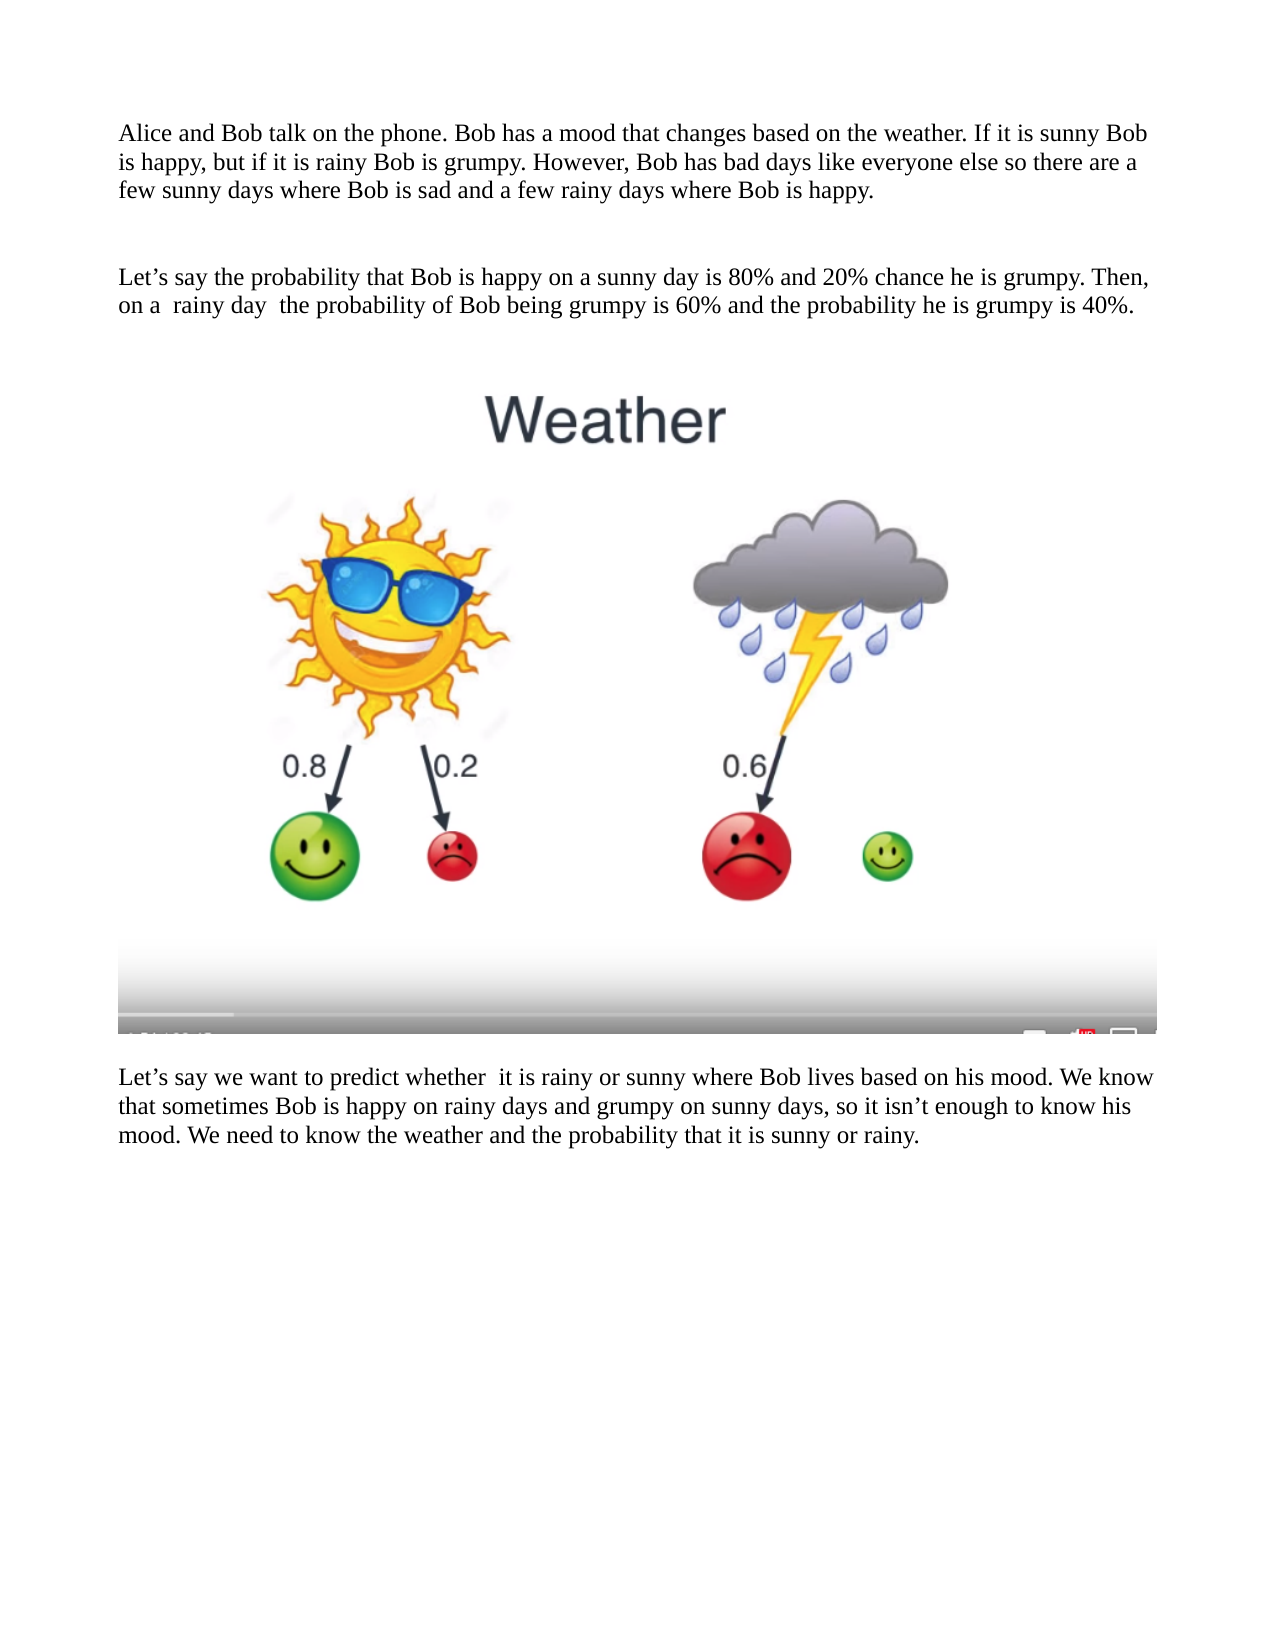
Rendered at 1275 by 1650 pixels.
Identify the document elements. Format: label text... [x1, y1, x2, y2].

picture [118, 348, 1157, 1034]
text Let’s say the probability that Bob is happy on a sunny day is 80% and 20% chance he is grumpy. Then, on a rainy day the probability of Bob being grumpy is 60% and the probability he is grumpy is 40%. [118, 262, 1157, 319]
text Let’s say we want to predict whether it is rainy or sunny where Bob lives based on his mood. We know that sometimes Bob is happy on rainy days and grumpy on sunny days, so it isn’t enough to know his mood. We need to know the weather and the probability that it is sunny or rainy. [118, 1062, 1157, 1148]
text Alice and Bob talk on the phone. Bob has a mood that changes based on the weather. If it is sunny Bob is happy, but if it is rainy Bob is grumpy. However, Bob has bad days like everyone else so there are a few sunny days where Bob is sad and a few rainy days where Bob is happy. [118, 118, 1157, 204]
